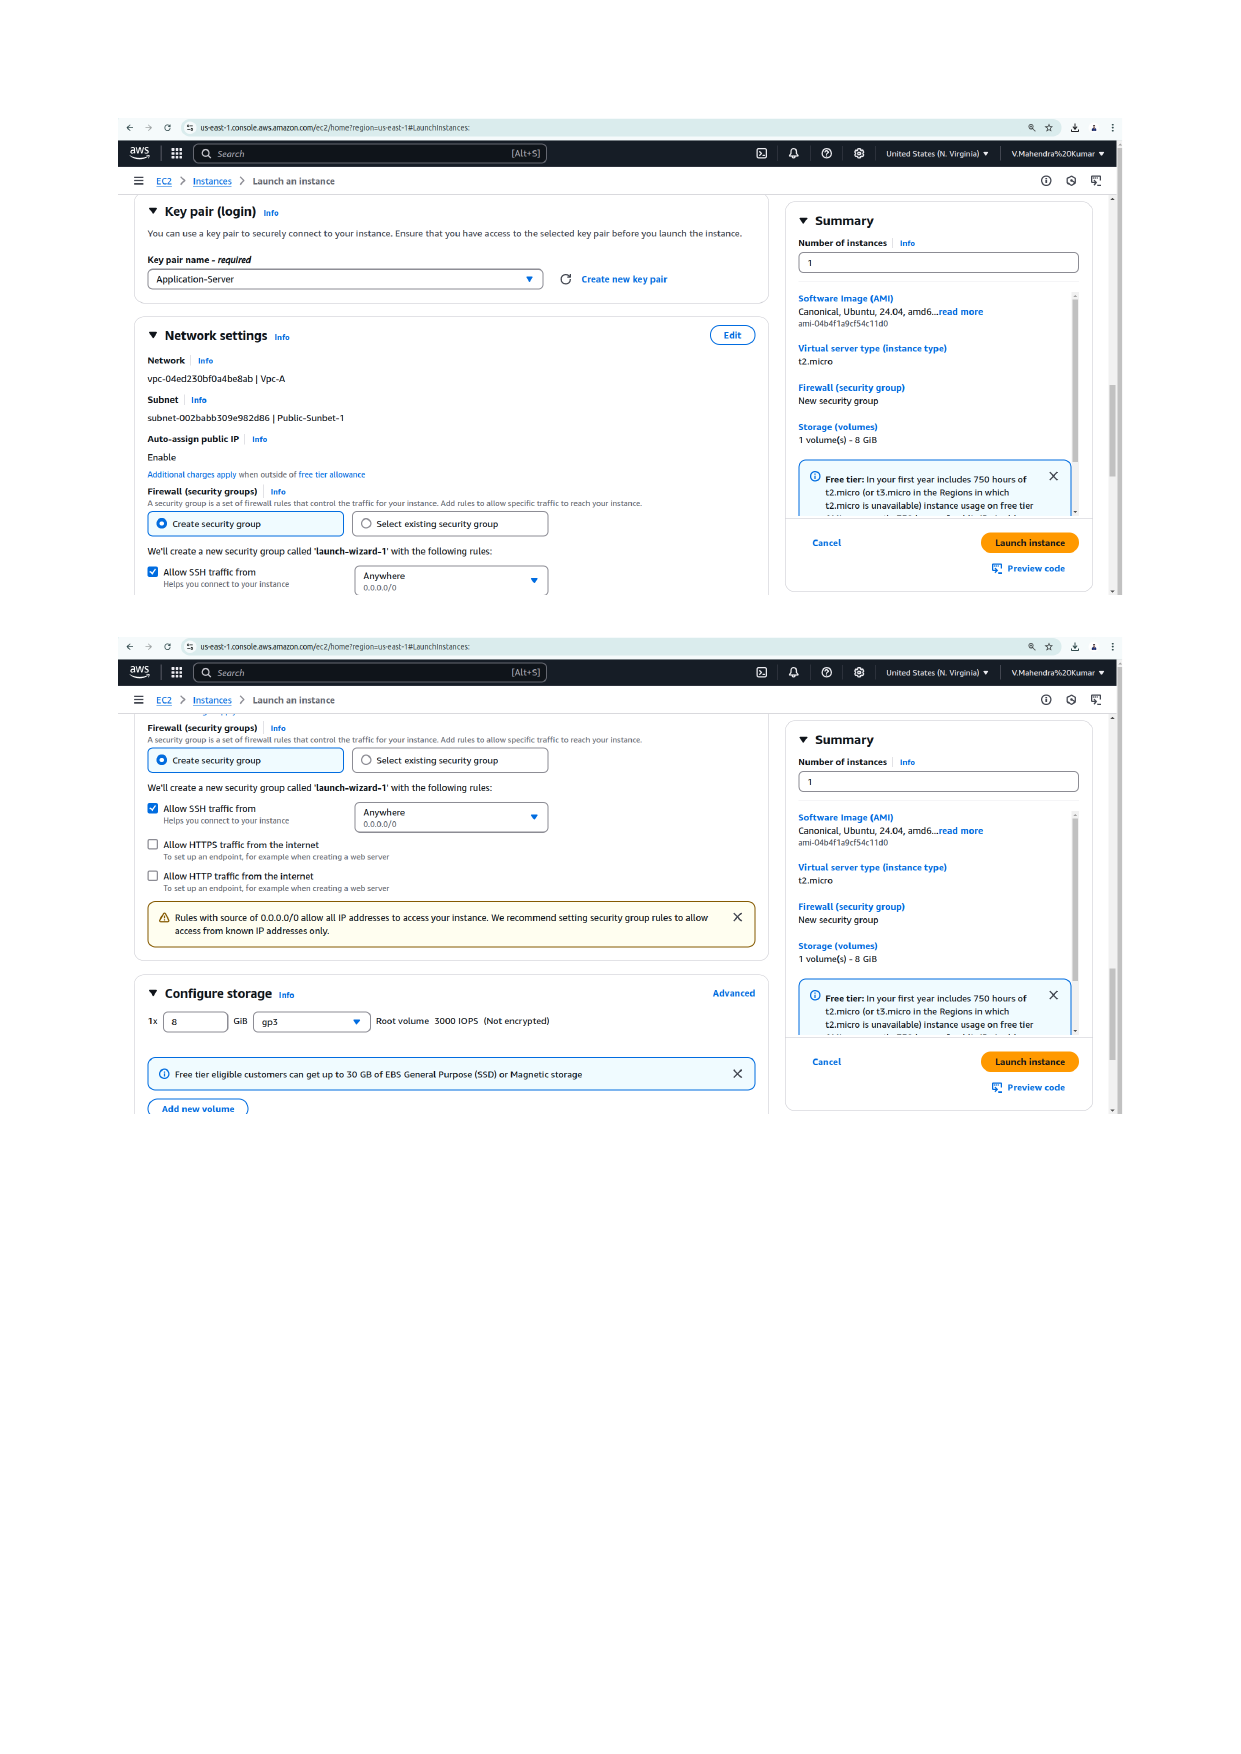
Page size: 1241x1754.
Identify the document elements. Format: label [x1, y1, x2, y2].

picture [118, 637, 1123, 1114]
picture [118, 118, 1123, 595]
